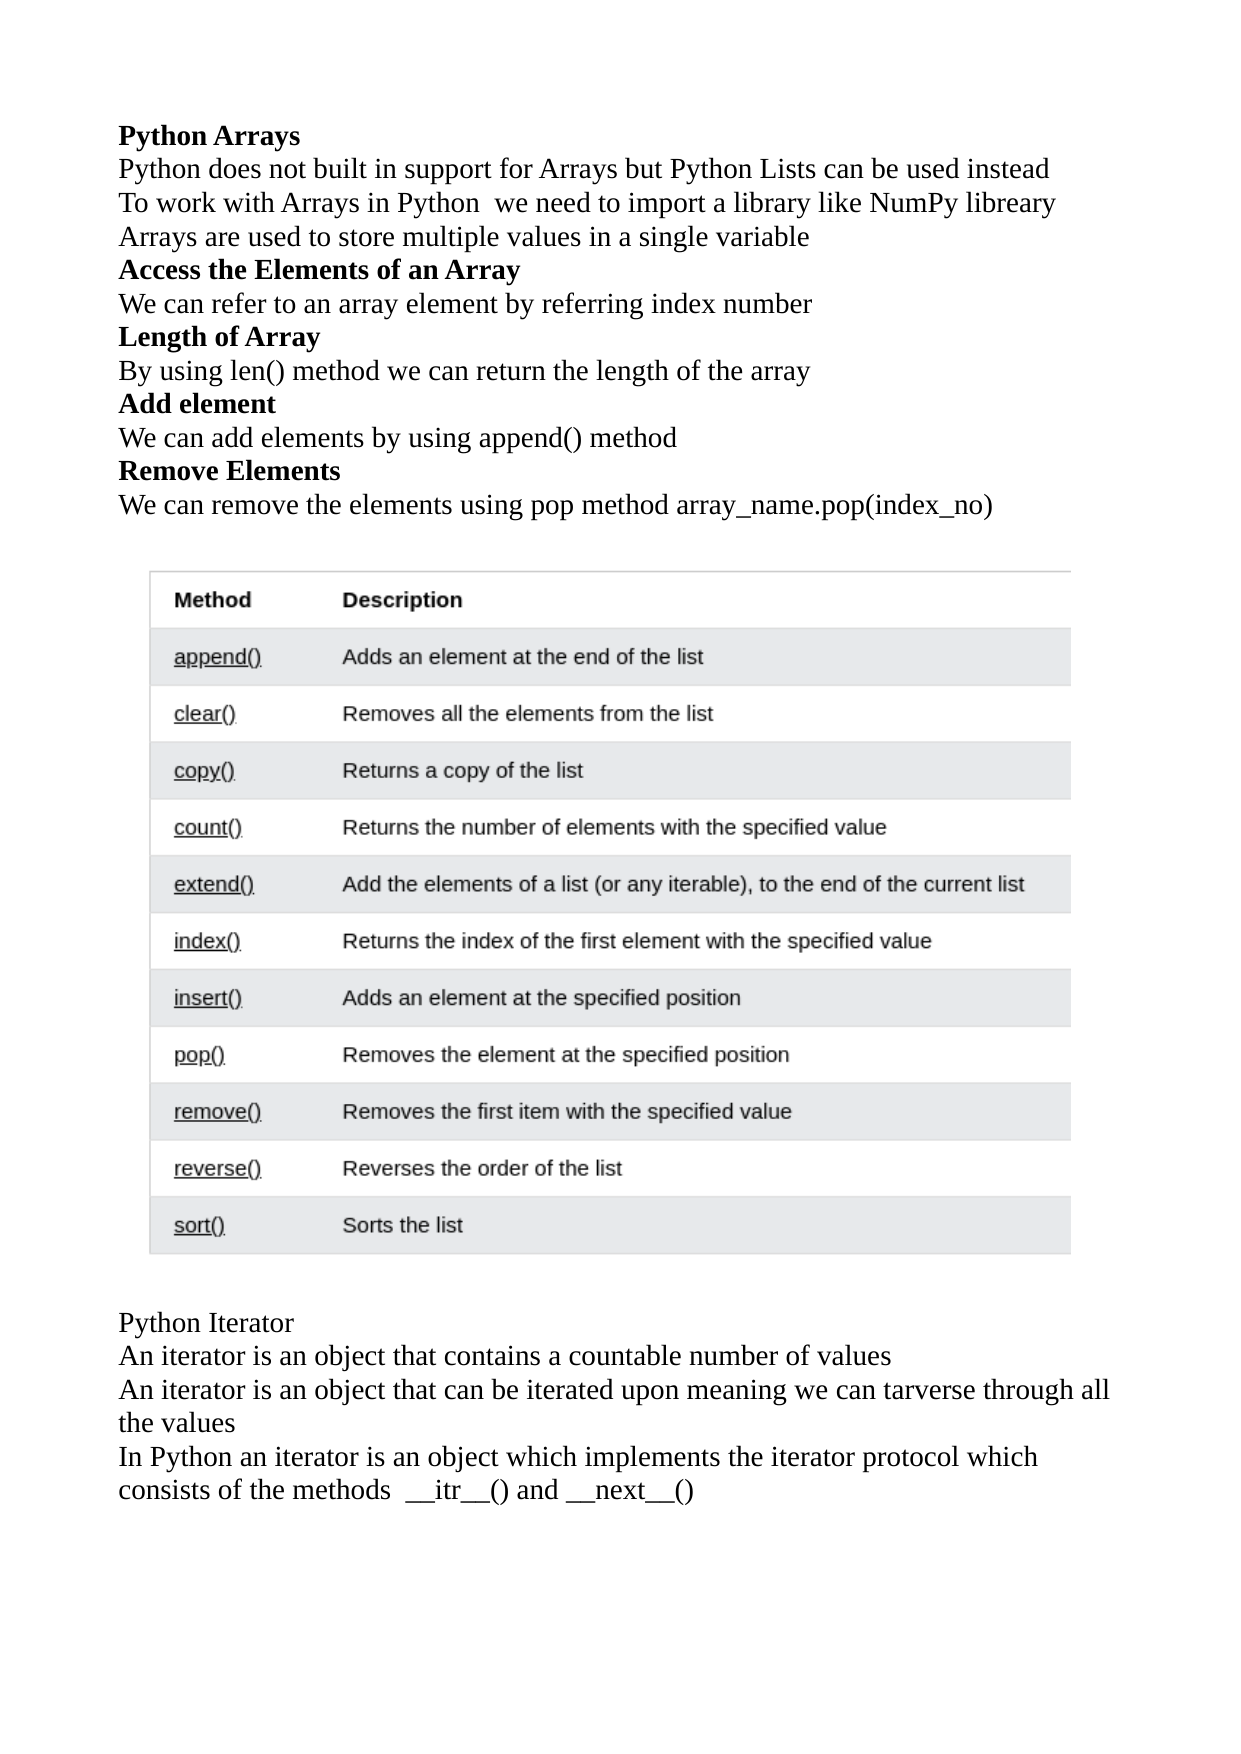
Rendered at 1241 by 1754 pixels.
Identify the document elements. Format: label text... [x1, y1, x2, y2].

text Access the Elements of an Array [118, 252, 1122, 286]
picture [128, 547, 244, 1272]
text Length of Array [118, 319, 1122, 353]
text Python does not built in support for Arrays but Python Lists can be used instead [118, 152, 1122, 185]
text Remove Elements [118, 453, 1122, 487]
text Python Arrays [118, 118, 1122, 152]
text Python Iterator [118, 1305, 1122, 1338]
text To work with Arrays in Python we need to import a library like NumPy libreary [118, 185, 1122, 219]
text By using len() method we can return the length of the array [118, 353, 1122, 386]
text An iterator is an object that can be iterated upon meaning we can tarverse through all the values [118, 1372, 1122, 1439]
text An iterator is an object that contains a countable number of values [118, 1338, 1122, 1372]
text Add element [118, 386, 1122, 420]
text We can remove the elements using pop method array_name.pop(index_no) [118, 487, 1122, 521]
text In Python an iterator is an object which implements the iterator protocol which consists of the methods __itr__() and __next__() [118, 1439, 1122, 1506]
text We can refer to an array element by referring index number [118, 286, 1122, 319]
text We can add elements by using append() method [118, 420, 1122, 453]
text Arrays are used to store multiple values in a single variable [118, 219, 1122, 252]
